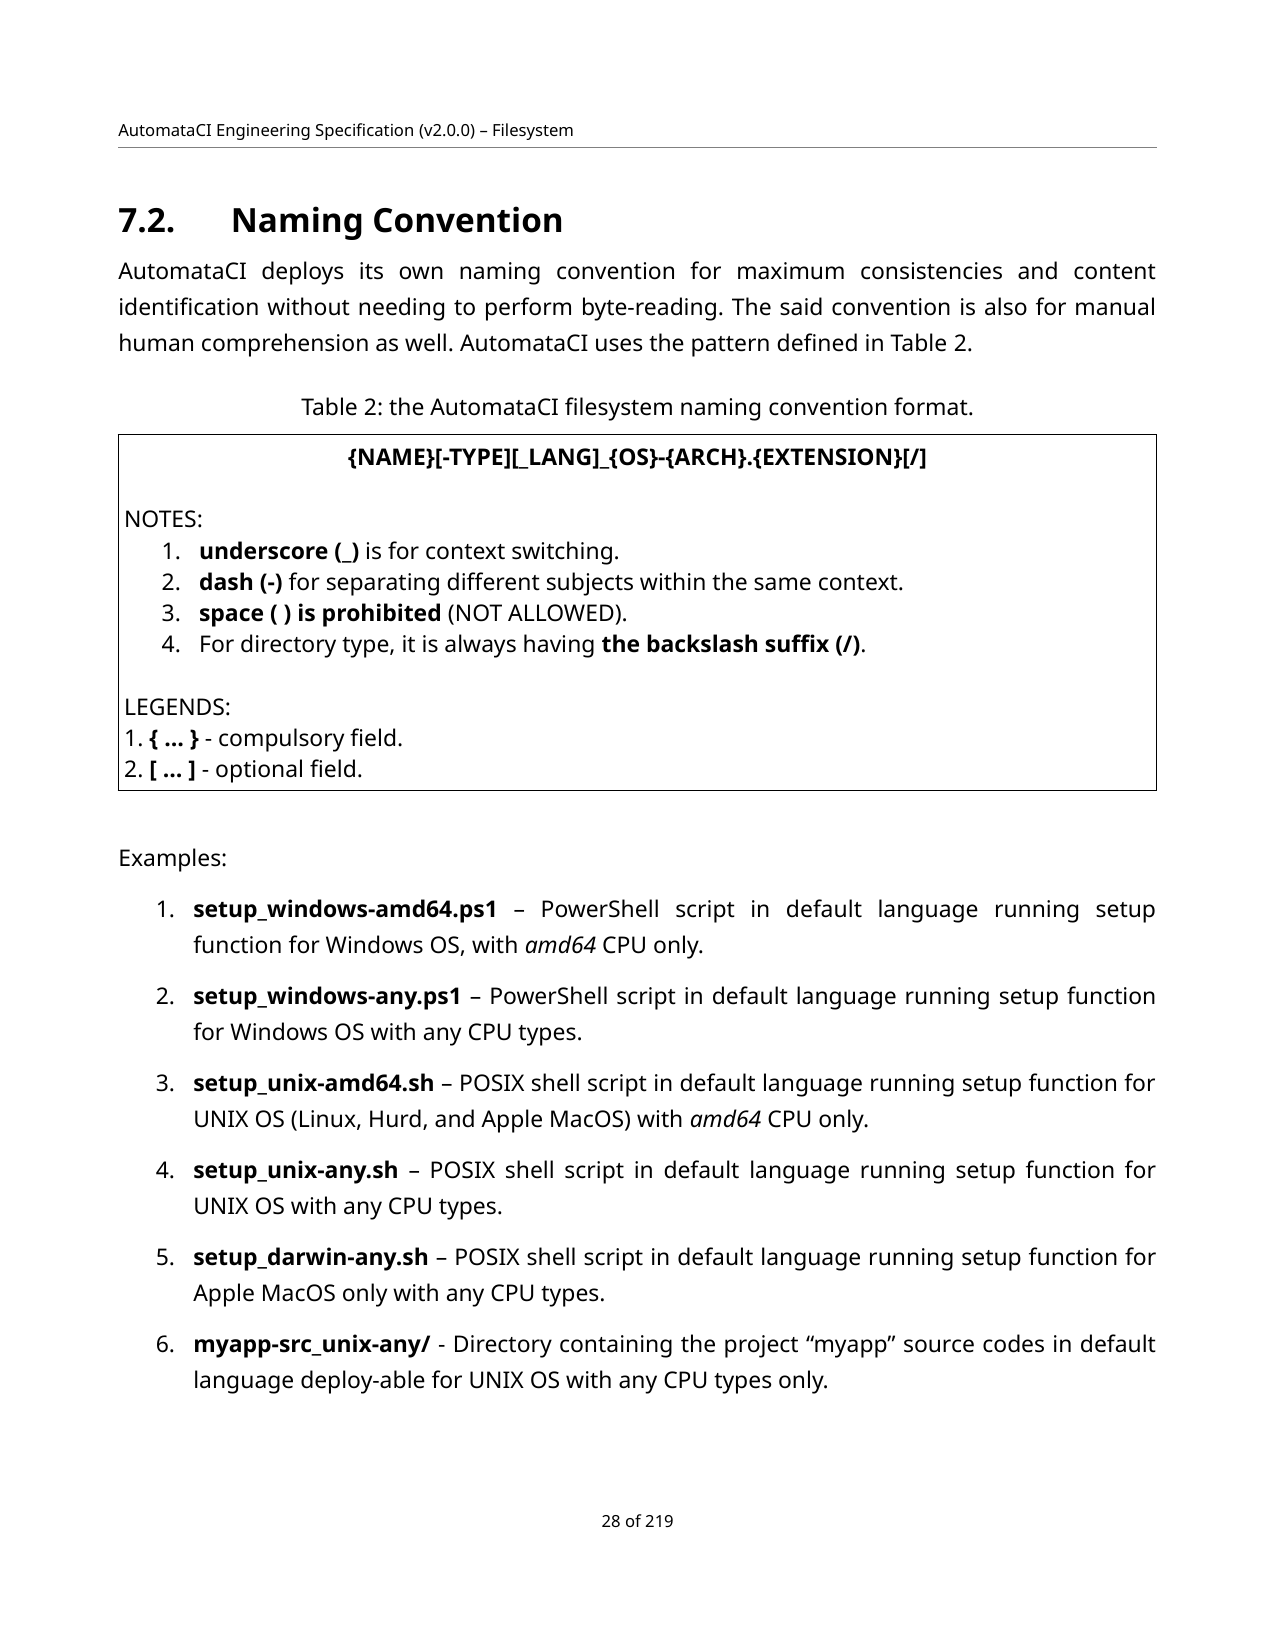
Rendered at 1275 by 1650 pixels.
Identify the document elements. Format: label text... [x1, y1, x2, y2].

list myapp-src_unix-any/ - Directory containing the project “myapp” source codes in default language deploy-able for UNIX OS with any CPU types only. [156, 1328, 1157, 1395]
text Table 2: the AutomataCI filesystem naming convention format. [118, 390, 1157, 422]
subtitle Naming Convention [118, 197, 1157, 243]
text AutomataCI deploys its own naming convention for maximum consistencies and content identification without needing to perform byte-reading. The said convention is also for manual human comprehension as well. AutomataCI uses the pattern defined in Table 2. [118, 255, 1157, 358]
list setup_darwin-any.sh – POSIX shell script in default language running setup function for Apple MacOS only with any CPU types. [156, 1241, 1157, 1308]
list setup_unix-amd64.sh – POSIX shell script in default language running setup function for UNIX OS (Linux, Hurd, and Apple MacOS) with amd64 CPU only. [156, 1067, 1157, 1134]
list setup_windows-amd64.ps1 – PowerShell script in default language running setup function for Windows OS, with amd64 CPU only. [156, 893, 1157, 961]
table_header {NAME}[-TYPE][_LANG]_{OS}-{ARCH}.{EXTENSION}[/] NOTES: underscore (_) is for context switching. dash (-) for separating different subjects within the same context. space ( ) is prohibited (NOT ALLOWED). For directory type, it is always having the backslash suffix (/). LEGENDS: 1. { … } - compulsory field. 2. [ … ] - optional field. [119, 435, 1156, 790]
text Examples: [118, 842, 1157, 874]
list setup_unix-any.sh – POSIX shell script in default language running setup function for UNIX OS with any CPU types. [156, 1154, 1157, 1221]
list setup_windows-any.ps1 – PowerShell script in default language running setup function for Windows OS with any CPU types. [156, 980, 1157, 1047]
